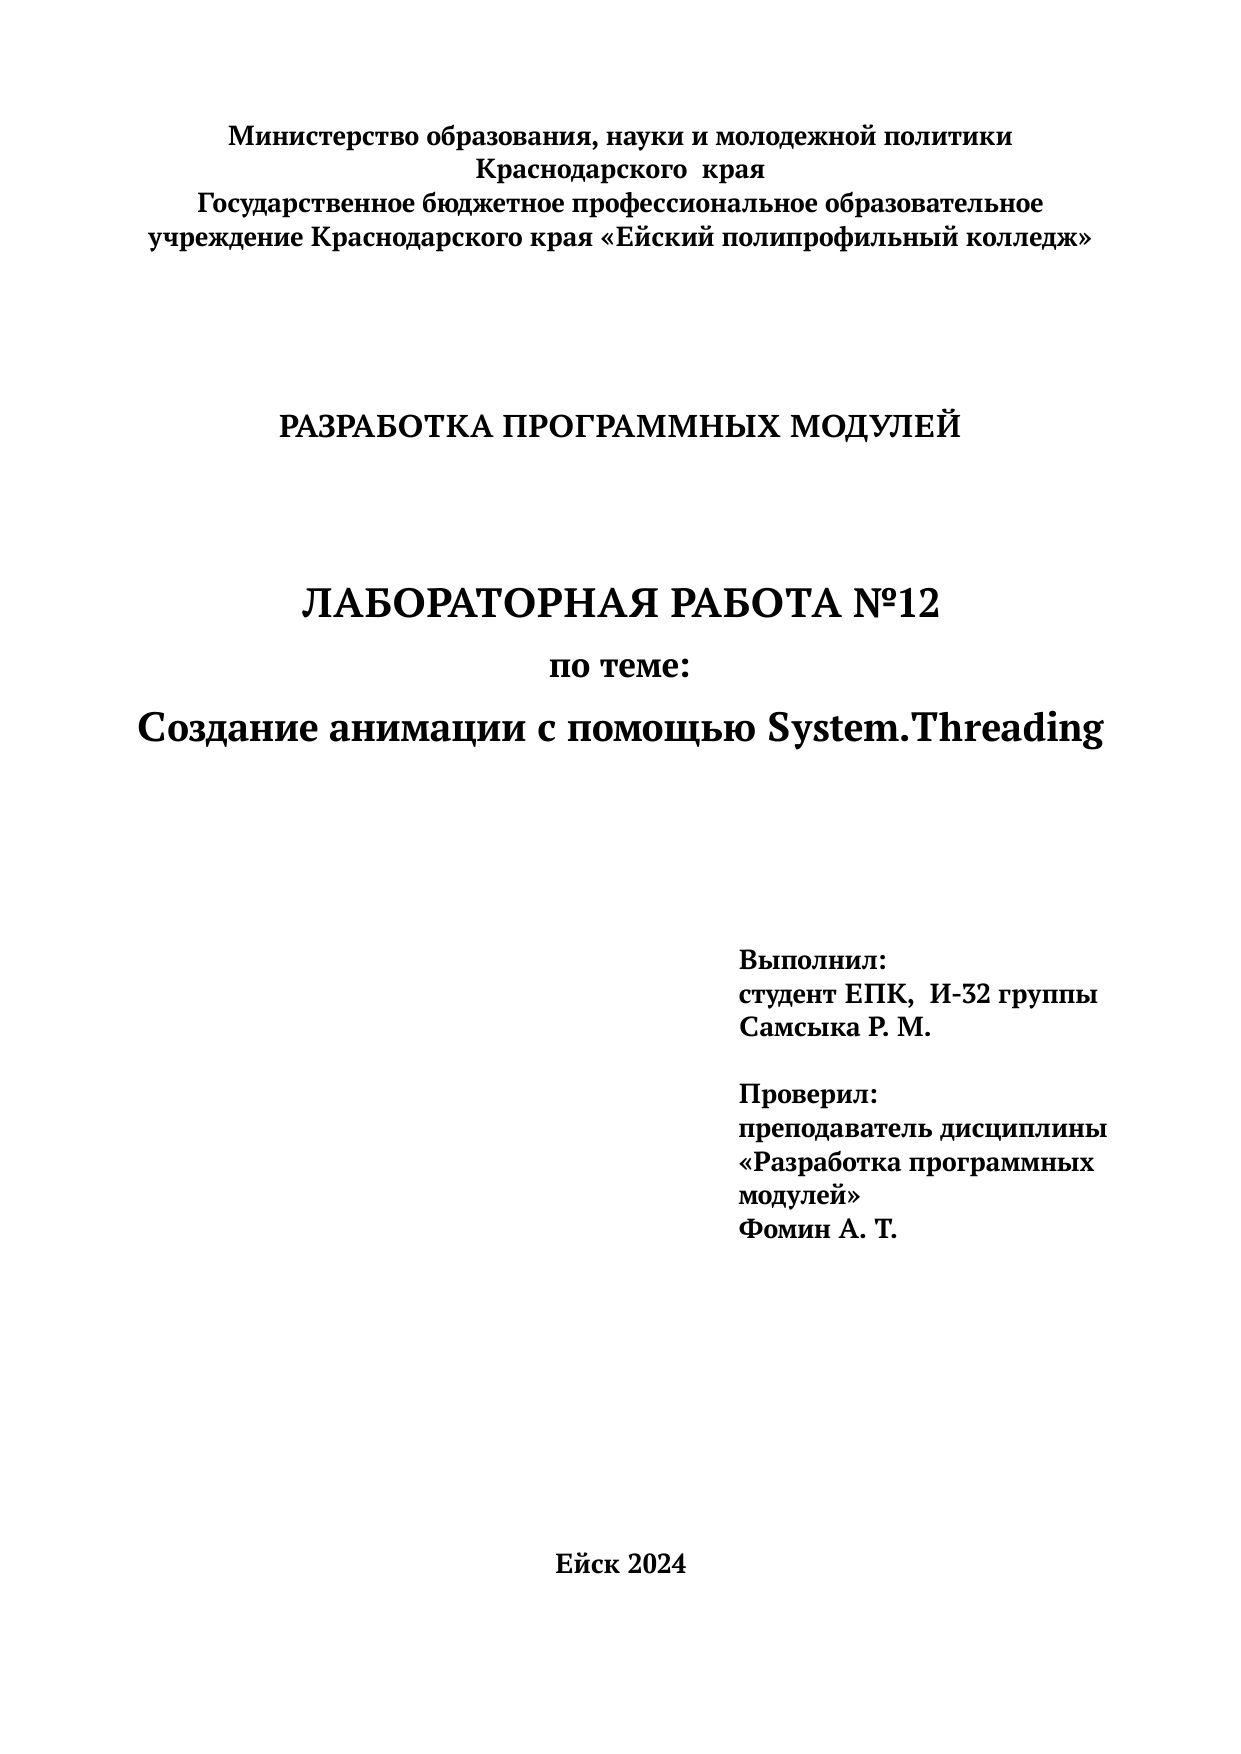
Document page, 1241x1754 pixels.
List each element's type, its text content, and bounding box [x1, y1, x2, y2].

text студент ЕПК, И-32 группы [738, 976, 1122, 1009]
text Проверил: [738, 1077, 1122, 1110]
text РАЗРАБОТКА ПРОГРАММНЫХ МОДУЛЕЙ [118, 406, 1122, 445]
text ЛАБОРАТОРНАЯ РАБОТА №12 [118, 577, 1122, 627]
text Фомин А. Т. [738, 1211, 1122, 1244]
subtitle Создание анимации с помощью System.Threading [118, 701, 1122, 751]
text Министерство образования, науки и молодежной политики [118, 118, 1122, 152]
text преподаватель дисциплины «Разработка программных модулей» [738, 1110, 1122, 1211]
text по теме: [118, 642, 1122, 686]
text Государственное бюджетное профессиональное образовательное учреждение Краснодарского края «Ейский полипрофильный колледж» [118, 185, 1122, 252]
text Краснодарского края [118, 152, 1122, 185]
text Самсыка Р. М. [738, 1009, 1122, 1043]
text Выполнил: [738, 942, 1122, 976]
text Ейск 2024 [118, 1546, 1122, 1580]
